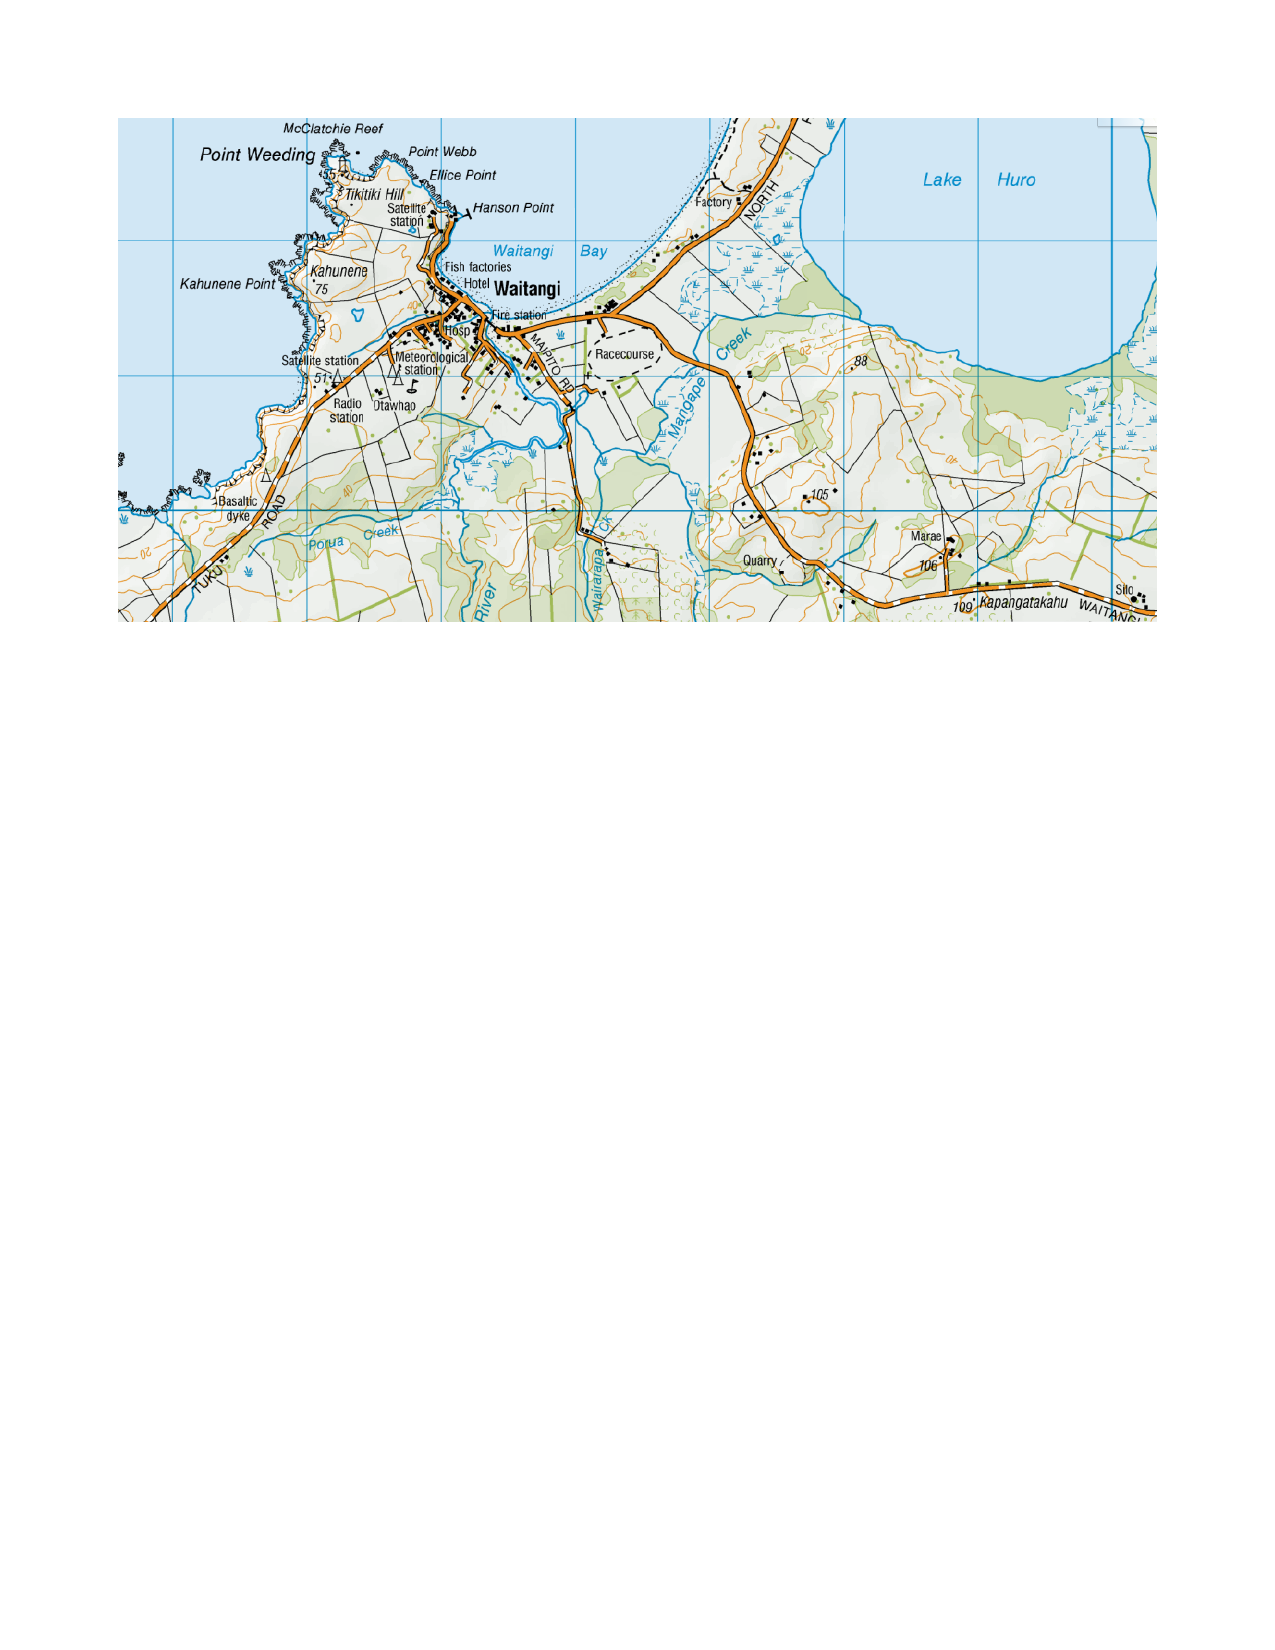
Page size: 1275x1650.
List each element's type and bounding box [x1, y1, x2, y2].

picture [118, 118, 1157, 622]
